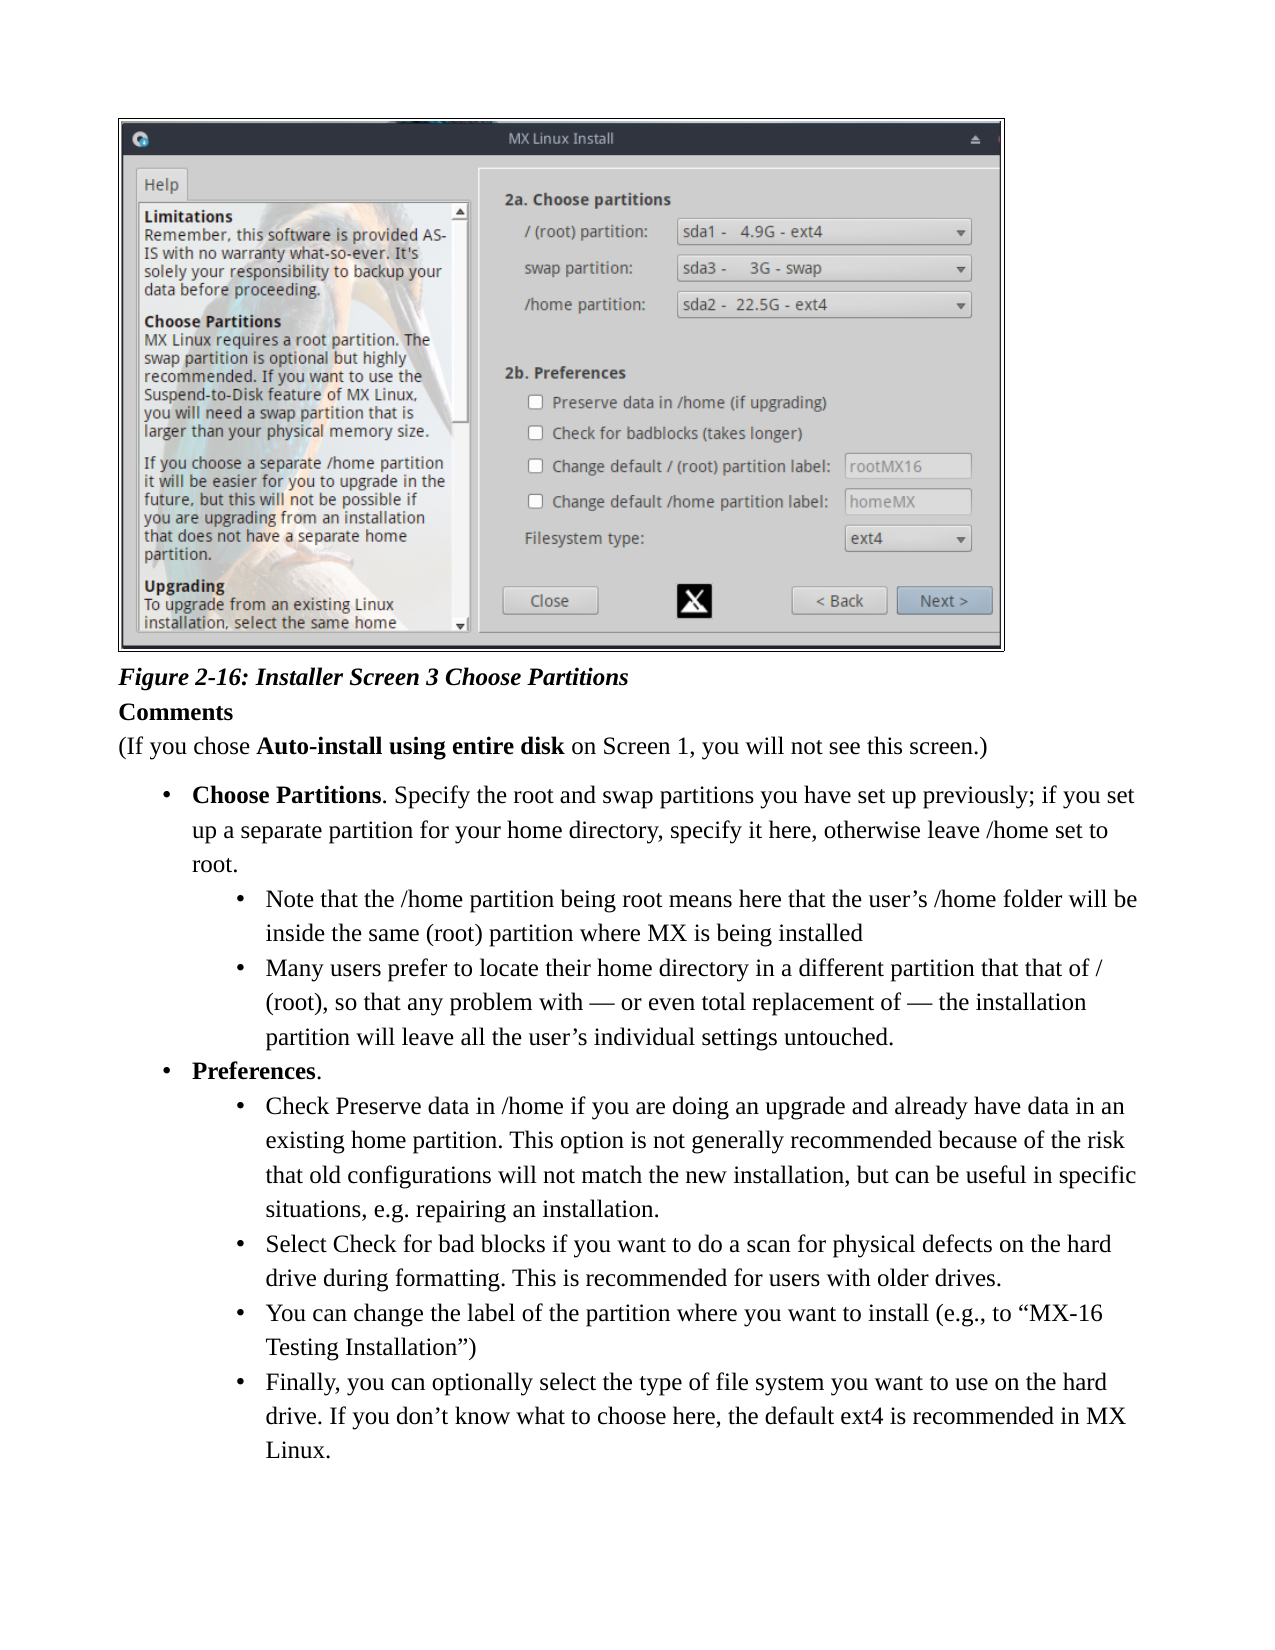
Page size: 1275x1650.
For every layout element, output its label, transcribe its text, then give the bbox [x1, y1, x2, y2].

list Check Preserve data in /home if you are doing an upgrade and already have data in an existing home partition. This option is not generally recommended because of the risk that old configurations will not match the new installation, but can be useful in specific situations, e.g. repairing an installation. [236, 1091, 1157, 1223]
text (If you chose Auto-install using entire disk on Screen 1, you will not see this screen.) [118, 731, 1157, 760]
list Choose Partitions. Specify the root and swap partitions you have set up previously; if you set up a separate partition for your home directory, specify it here, otherwise leave /home set to root. [162, 780, 1157, 878]
list You can change the label of the partition where you want to install (e.g., to “MX-16 Testing Installation”) [236, 1298, 1157, 1361]
list Finally, you can optionally select the type of file system you want to use on the hard drive. If you don’t know what to choose here, the default ext4 is recommended in MX Linux. [236, 1367, 1157, 1464]
picture [121, 121, 1001, 649]
list Note that the /home partition being root means here that the user’s /home folder will be inside the same (root) partition where MX is being installed [236, 884, 1157, 947]
list Select Check for bad blocks if you want to do a scan for physical defects on the hard drive during formatting. This is recommended for users with older drives. [236, 1229, 1157, 1292]
list Many users prefer to locate their home directory in a different partition that that of / (root), so that any problem with — or even total replacement of — the installation partition will leave all the user’s individual settings untouched. [236, 953, 1157, 1051]
text Comments [118, 697, 1157, 726]
text Figure 2-16: Installer Screen 3 Choose Partitions [118, 118, 1157, 691]
list Preferences. [162, 1056, 1157, 1085]
